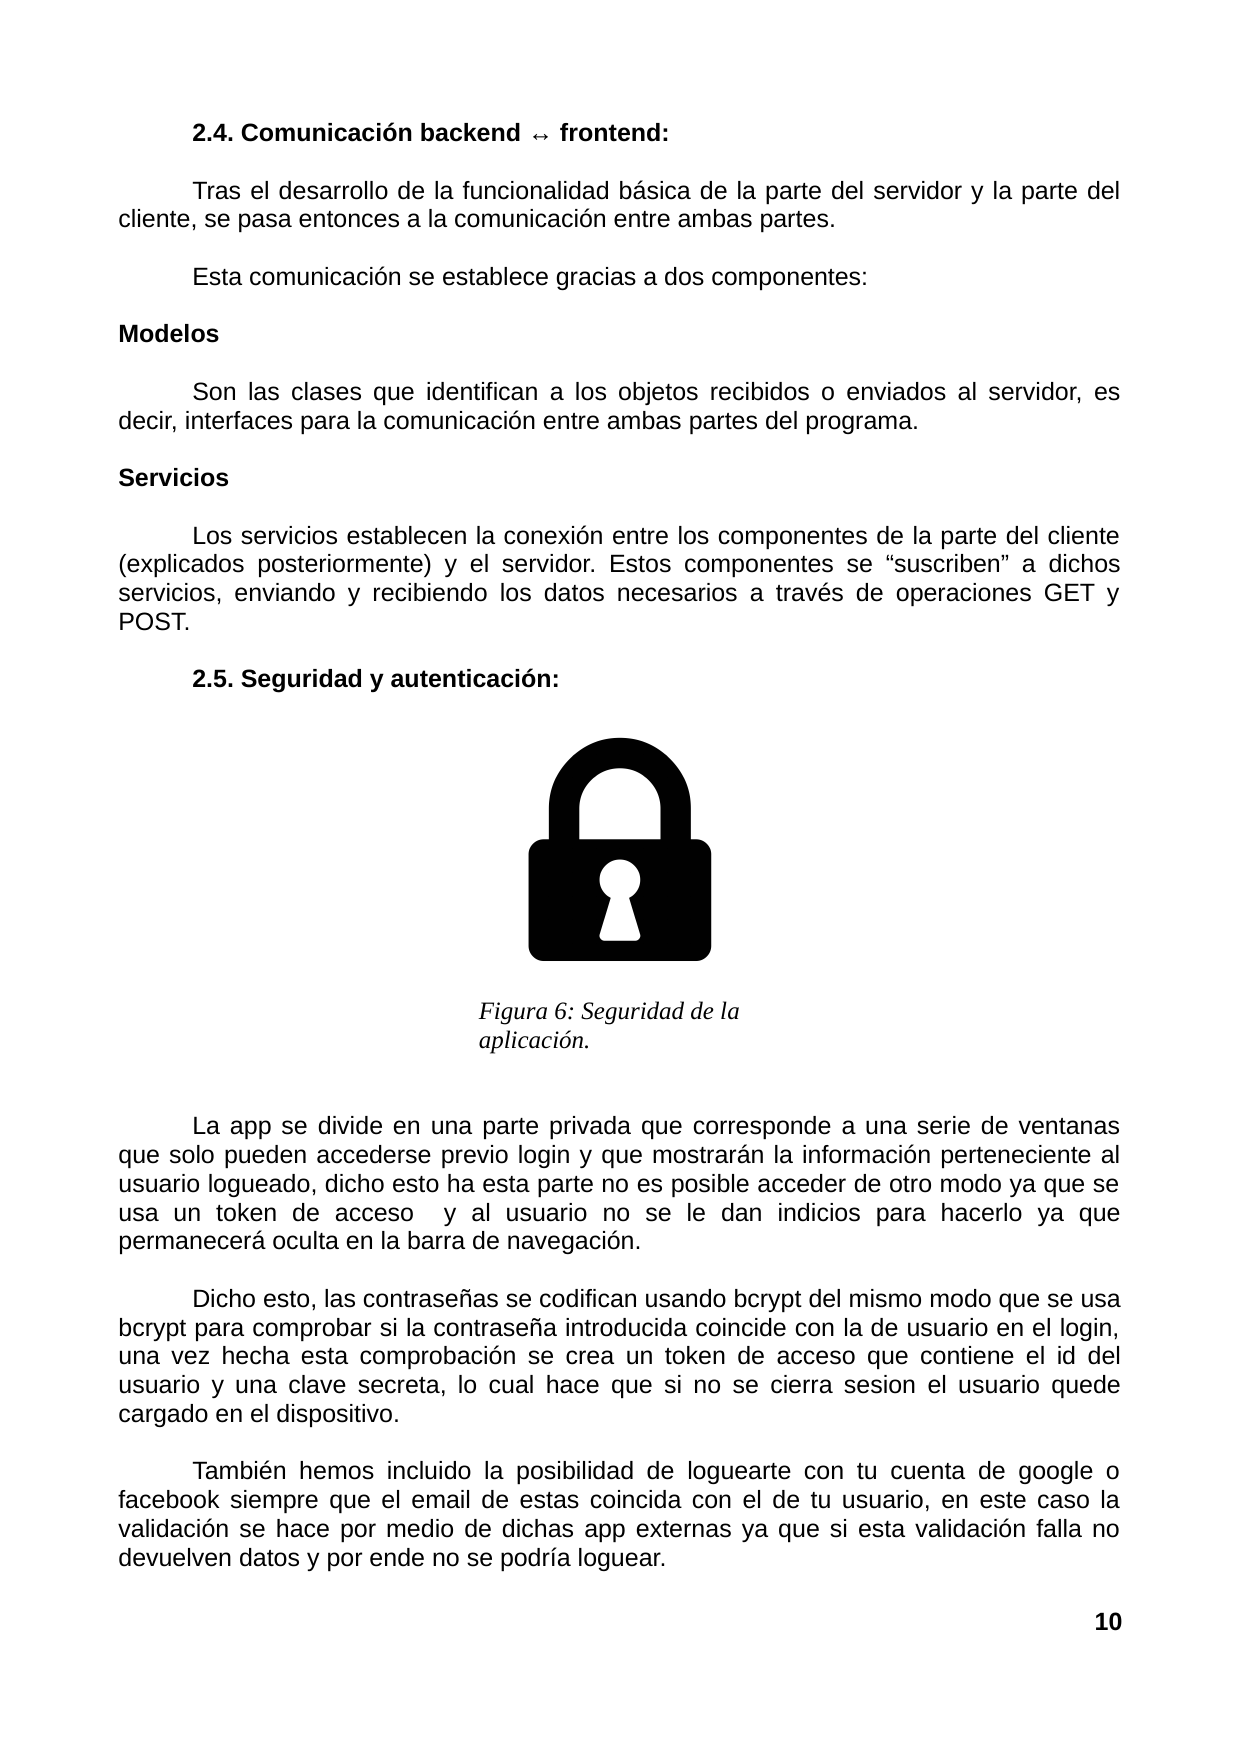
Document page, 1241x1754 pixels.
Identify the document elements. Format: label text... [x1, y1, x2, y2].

text También hemos incluido la posibilidad de loguearte con tu cuenta de google o facebook siempre que el email de estas coincida con el de tu usuario, en este caso la validación se hace por medio de dichas app externas ya que si esta validación falla no devuelven datos y por ende no se podría loguear. [118, 1456, 1122, 1571]
text Dicho esto, las contraseñas se codifican usando bcrypt del mismo modo que se usa bcrypt para comprobar si la contraseña introducida coincide con la de usuario en el login, una vez hecha esta comprobación se crea un token de acceso que contiene el id del usuario y una clave secreta, lo cual hace que si no se cierra sesion el usuario quede cargado en el dispositivo. [118, 1284, 1122, 1428]
text Figura 6: Seguridad de la aplicación. [478, 991, 762, 1054]
text Los servicios establecen la conexión entre los componentes de la parte del cliente (explicados posteriormente) y el servidor. Estos componentes se “suscriben” a dichos servicios, enviando y recibiendo los datos necesarios a través de operaciones GET y POST. [118, 521, 1122, 636]
text Modelos [118, 319, 1122, 348]
text Son las clases que identifican a los objetos recibidos o enviados al servidor, es decir, interfaces para la comunicación entre ambas partes del programa. [118, 377, 1122, 434]
picture [478, 707, 762, 991]
text Tras el desarrollo de la funcionalidad básica de la parte del servidor y la parte del cliente, se pasa entonces a la comunicación entre ambas partes. [118, 176, 1122, 233]
text 2.5. Seguridad y autenticación: [118, 664, 1122, 693]
text Esta comunicación se establece gracias a dos componentes: [118, 262, 1122, 291]
text 2.4. Comunicación backend ↔ frontend: [118, 118, 1122, 147]
text La app se divide en una parte privada que corresponde a una serie de ventanas que solo pueden accederse previo login y que mostrarán la información perteneciente al usuario logueado, dicho esto ha esta parte no es posible acceder de otro modo ya que se usa un token de acceso y al usuario no se le dan indicios para hacerlo ya que permanecerá oculta en la barra de navegación. [118, 1111, 1122, 1255]
text Servicios [118, 463, 1122, 492]
